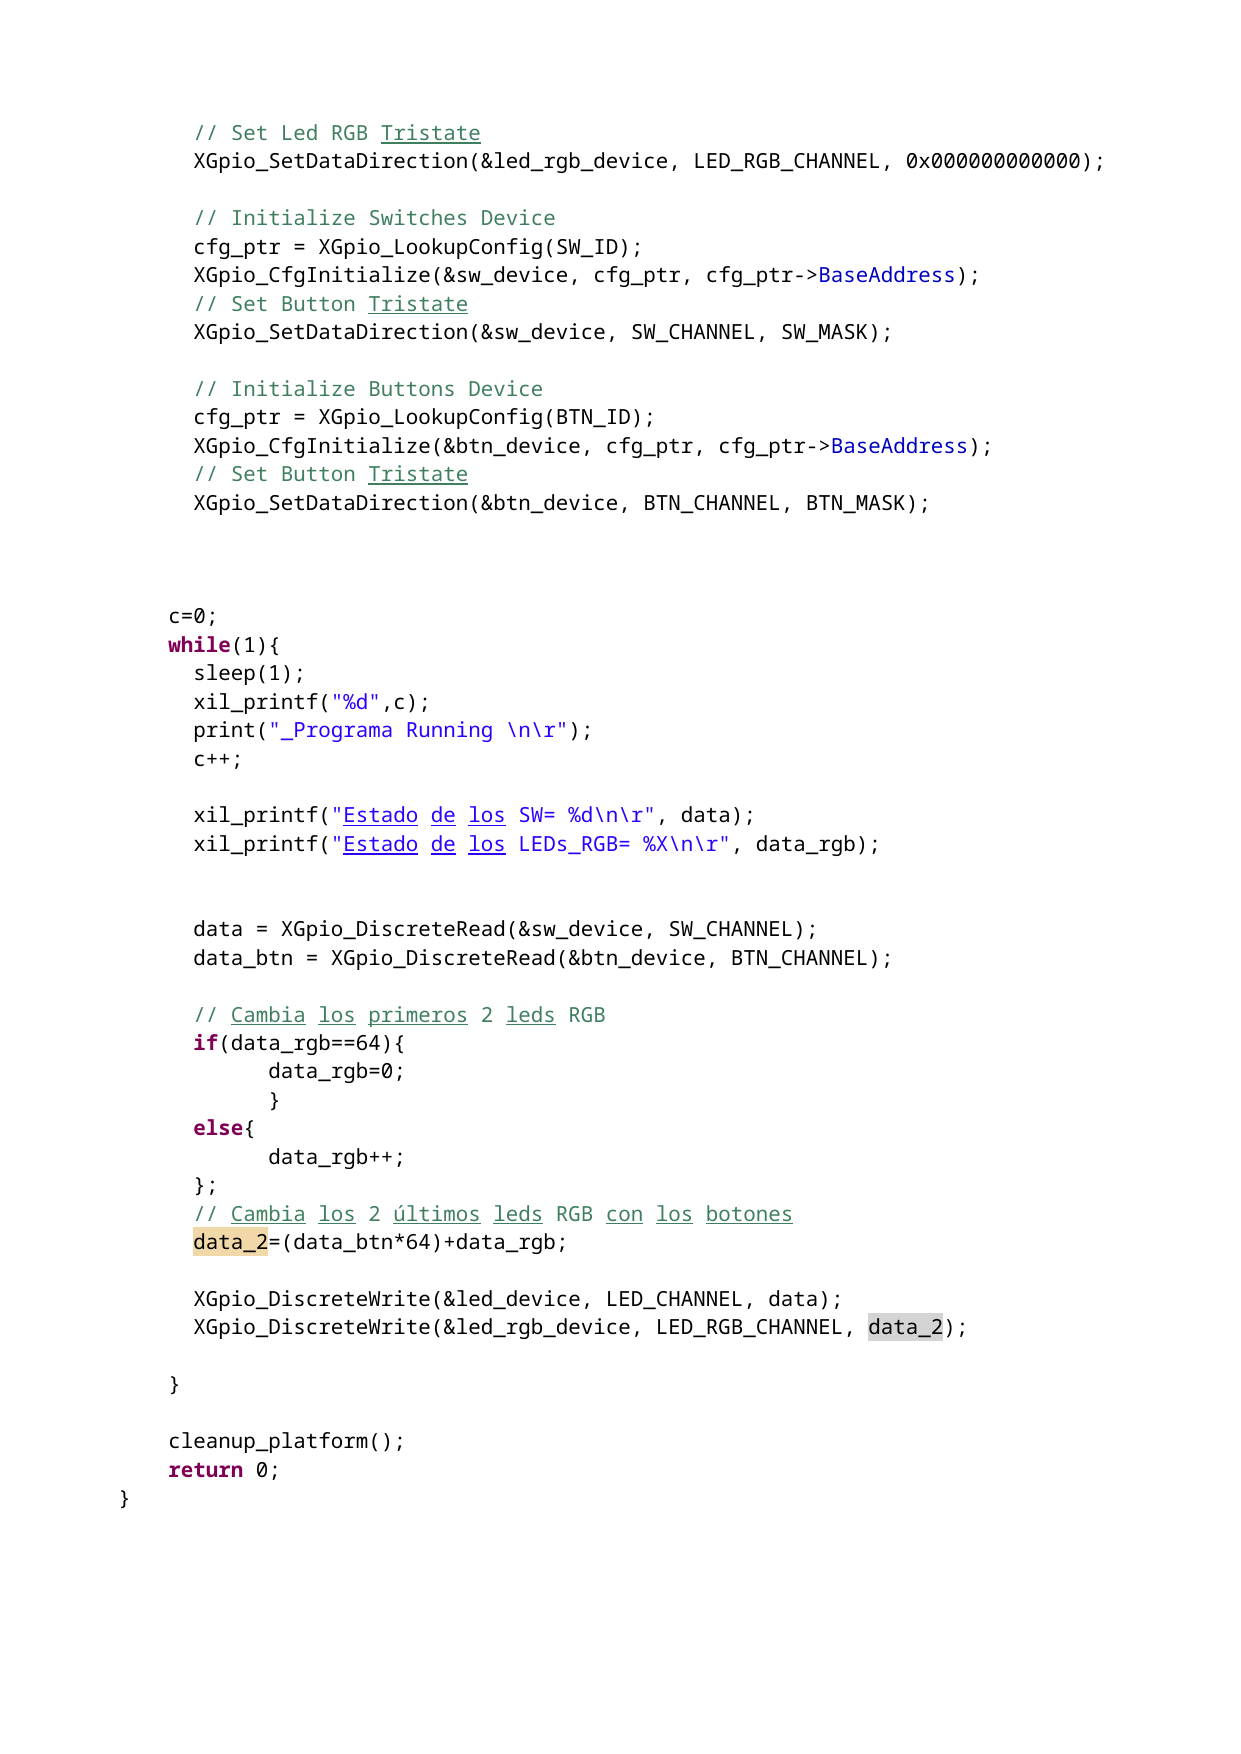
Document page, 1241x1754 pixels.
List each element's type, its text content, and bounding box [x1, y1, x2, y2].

text XGpio_DiscreteWrite(&led_rgb_device, LED_RGB_CHANNEL, data_2); [118, 1312, 1122, 1341]
text else{ [118, 1113, 1122, 1142]
text // Set Led RGB Tristate [118, 118, 1122, 147]
text // Initialize Switches Device [118, 203, 1122, 232]
text data_btn = XGpio_DiscreteRead(&btn_device, BTN_CHANNEL); [118, 943, 1122, 971]
text // Set Button Tristate [118, 289, 1122, 317]
text cfg_ptr = XGpio_LookupConfig(BTN_ID); [118, 402, 1122, 431]
text print("_Programa Running \n\r"); [118, 715, 1122, 744]
text c=0; [118, 602, 1122, 630]
text cleanup_platform(); [118, 1426, 1122, 1455]
text // Set Button Tristate [118, 459, 1122, 488]
text while(1){ [118, 630, 1122, 658]
text xil_printf("Estado de los SW= %d\n\r", data); [118, 801, 1122, 829]
text } [118, 1085, 1122, 1113]
text // Cambia los primeros 2 leds RGB [118, 1000, 1122, 1028]
text // Initialize Buttons Device [118, 374, 1122, 402]
text XGpio_SetDataDirection(&sw_device, SW_CHANNEL, SW_MASK); [118, 317, 1122, 346]
text xil_printf("%d",c); [118, 687, 1122, 715]
text XGpio_CfgInitialize(&btn_device, cfg_ptr, cfg_ptr->BaseAddress); [118, 431, 1122, 459]
text } [118, 1369, 1122, 1398]
text } [118, 1483, 1122, 1512]
text data_rgb=0; [118, 1057, 1122, 1085]
text data = XGpio_DiscreteRead(&sw_device, SW_CHANNEL); [118, 914, 1122, 943]
text return 0; [118, 1455, 1122, 1483]
text if(data_rgb==64){ [118, 1028, 1122, 1057]
text cfg_ptr = XGpio_LookupConfig(SW_ID); [118, 232, 1122, 260]
text data_rgb++; [118, 1142, 1122, 1170]
text XGpio_SetDataDirection(&btn_device, BTN_CHANNEL, BTN_MASK); [118, 488, 1122, 516]
text c++; [118, 744, 1122, 772]
text }; [118, 1170, 1122, 1199]
text sleep(1); [118, 658, 1122, 687]
text XGpio_DiscreteWrite(&led_device, LED_CHANNEL, data); [118, 1284, 1122, 1312]
text xil_printf("Estado de los LEDs_RGB= %X\n\r", data_rgb); [118, 829, 1122, 857]
text // Cambia los 2 últimos leds RGB con los botones [118, 1199, 1122, 1227]
text XGpio_CfgInitialize(&sw_device, cfg_ptr, cfg_ptr->BaseAddress); [118, 260, 1122, 289]
text XGpio_SetDataDirection(&led_rgb_device, LED_RGB_CHANNEL, 0x000000000000); [118, 147, 1122, 175]
text data_2=(data_btn*64)+data_rgb; [118, 1227, 1122, 1256]
